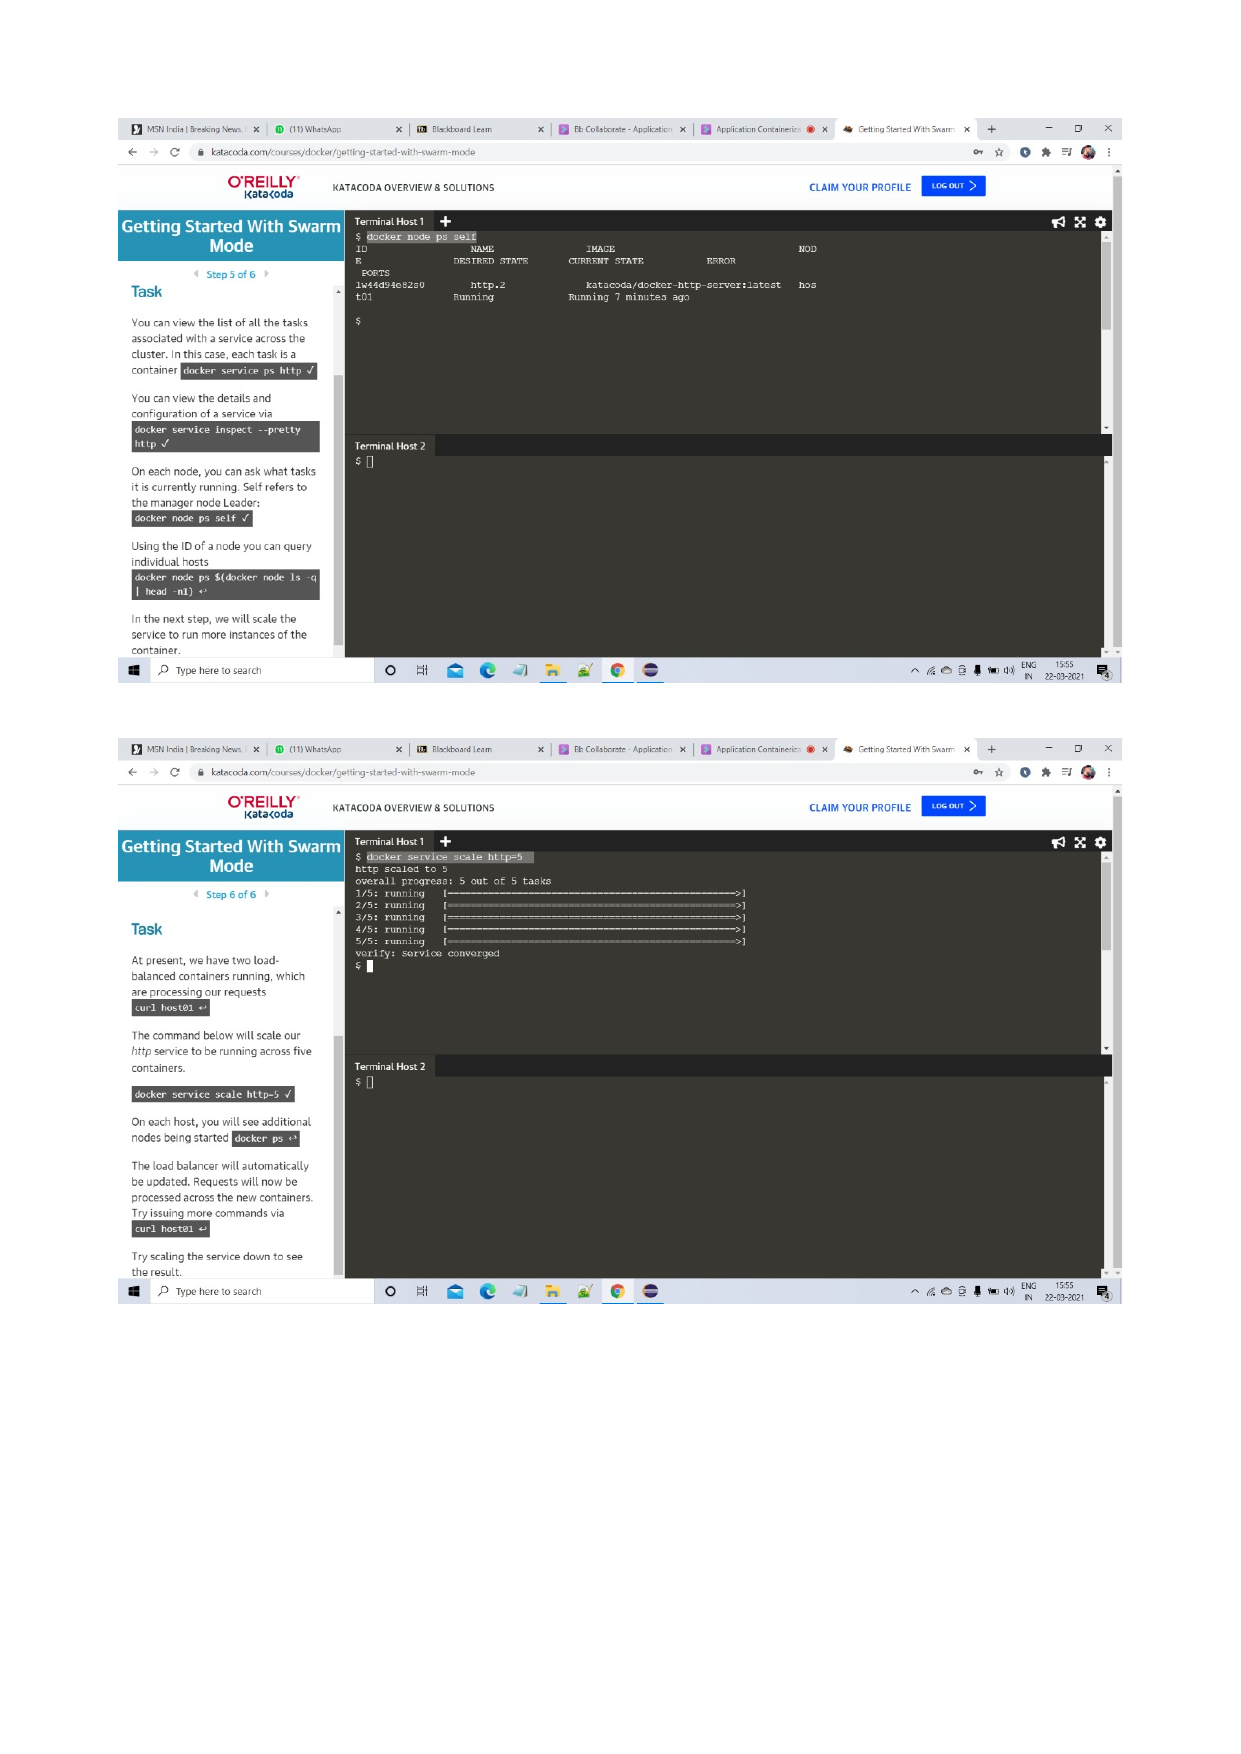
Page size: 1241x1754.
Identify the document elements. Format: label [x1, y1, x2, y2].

picture [118, 118, 1123, 683]
picture [118, 738, 1123, 1304]
